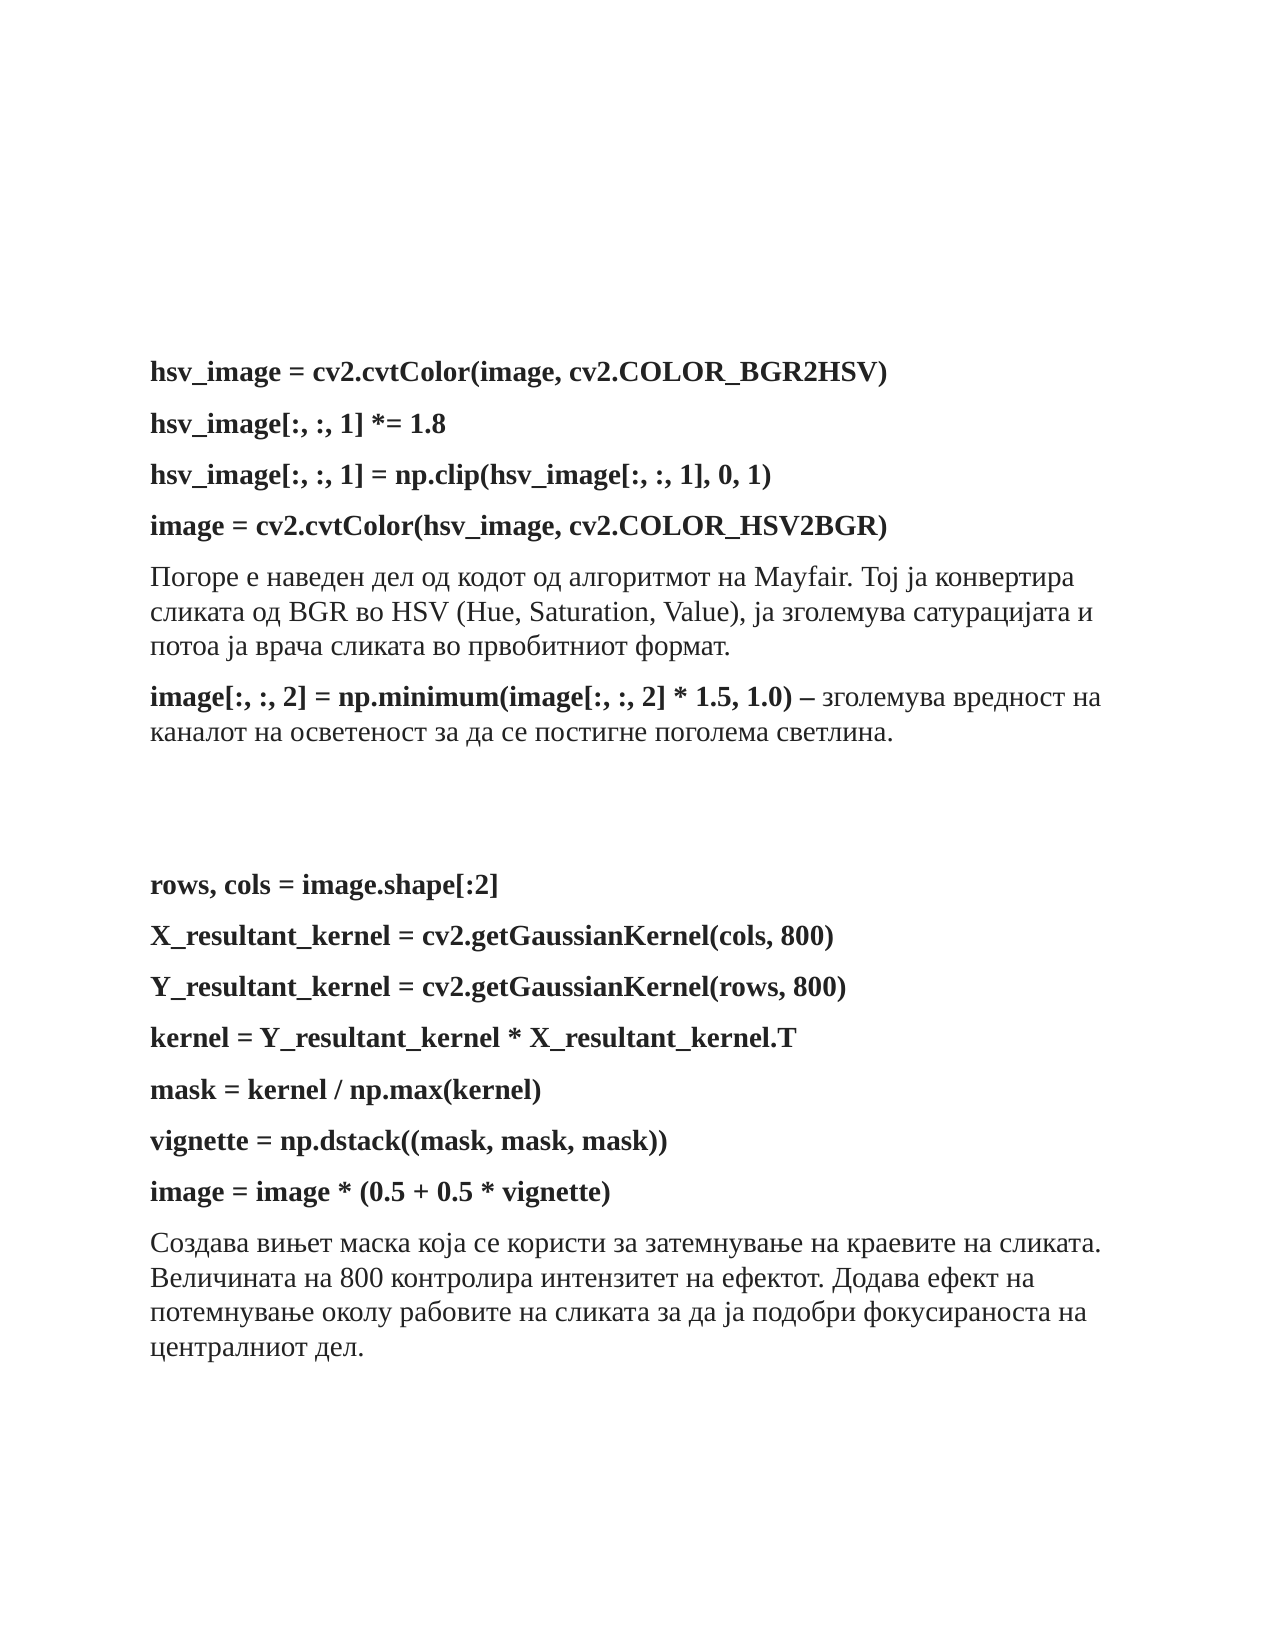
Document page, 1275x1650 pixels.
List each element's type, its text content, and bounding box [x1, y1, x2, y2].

text rows, cols = image.shape[:2] [150, 867, 1125, 901]
text Y_resultant_kernel = cv2.getGaussianKernel(rows, 800) [150, 969, 1125, 1003]
text X_resultant_kernel = cv2.getGaussianKernel(cols, 800) [150, 918, 1125, 952]
text mask = kernel / np.max(kernel) [150, 1072, 1125, 1105]
text vignette = np.dstack((mask, mask, mask)) [150, 1123, 1125, 1156]
text image = cv2.cvtColor(hsv_image, cv2.COLOR_HSV2BGR) [150, 508, 1125, 542]
text hsv_image = cv2.cvtColor(image, cv2.COLOR_BGR2HSV) [150, 354, 1125, 388]
text image[:, :, 2] = np.minimum(image[:, :, 2] * 1.5, 1.0) – зголемува вредност на каналот на осветеност за да се постигне поголема светлина. [150, 679, 1125, 747]
text kernel = Y_resultant_kernel * X_resultant_kernel.T [150, 1021, 1125, 1054]
text hsv_image[:, :, 1] *= 1.8 [150, 406, 1125, 439]
text Создава вињет маска која се користи за затемнување на краевите на сликата. Величината на 800 контролира интензитет на ефектот. Додава ефект на потемнување околу рабовите на сликата за да ја подобри фокусираноста на централниот дел. [150, 1225, 1125, 1362]
text hsv_image[:, :, 1] = np.clip(hsv_image[:, :, 1], 0, 1) [150, 457, 1125, 490]
text image = image * (0.5 + 0.5 * vignette) [150, 1174, 1125, 1208]
text Погоре е наведен дел од кодот од алгоритмот на Mayfair. Тој ја конвертира сликата од BGR во HSV (Hue, Saturation, Value), ја зголемува сатурацијата и потоа ја врача сликата во првобитниот формат. [150, 559, 1125, 662]
